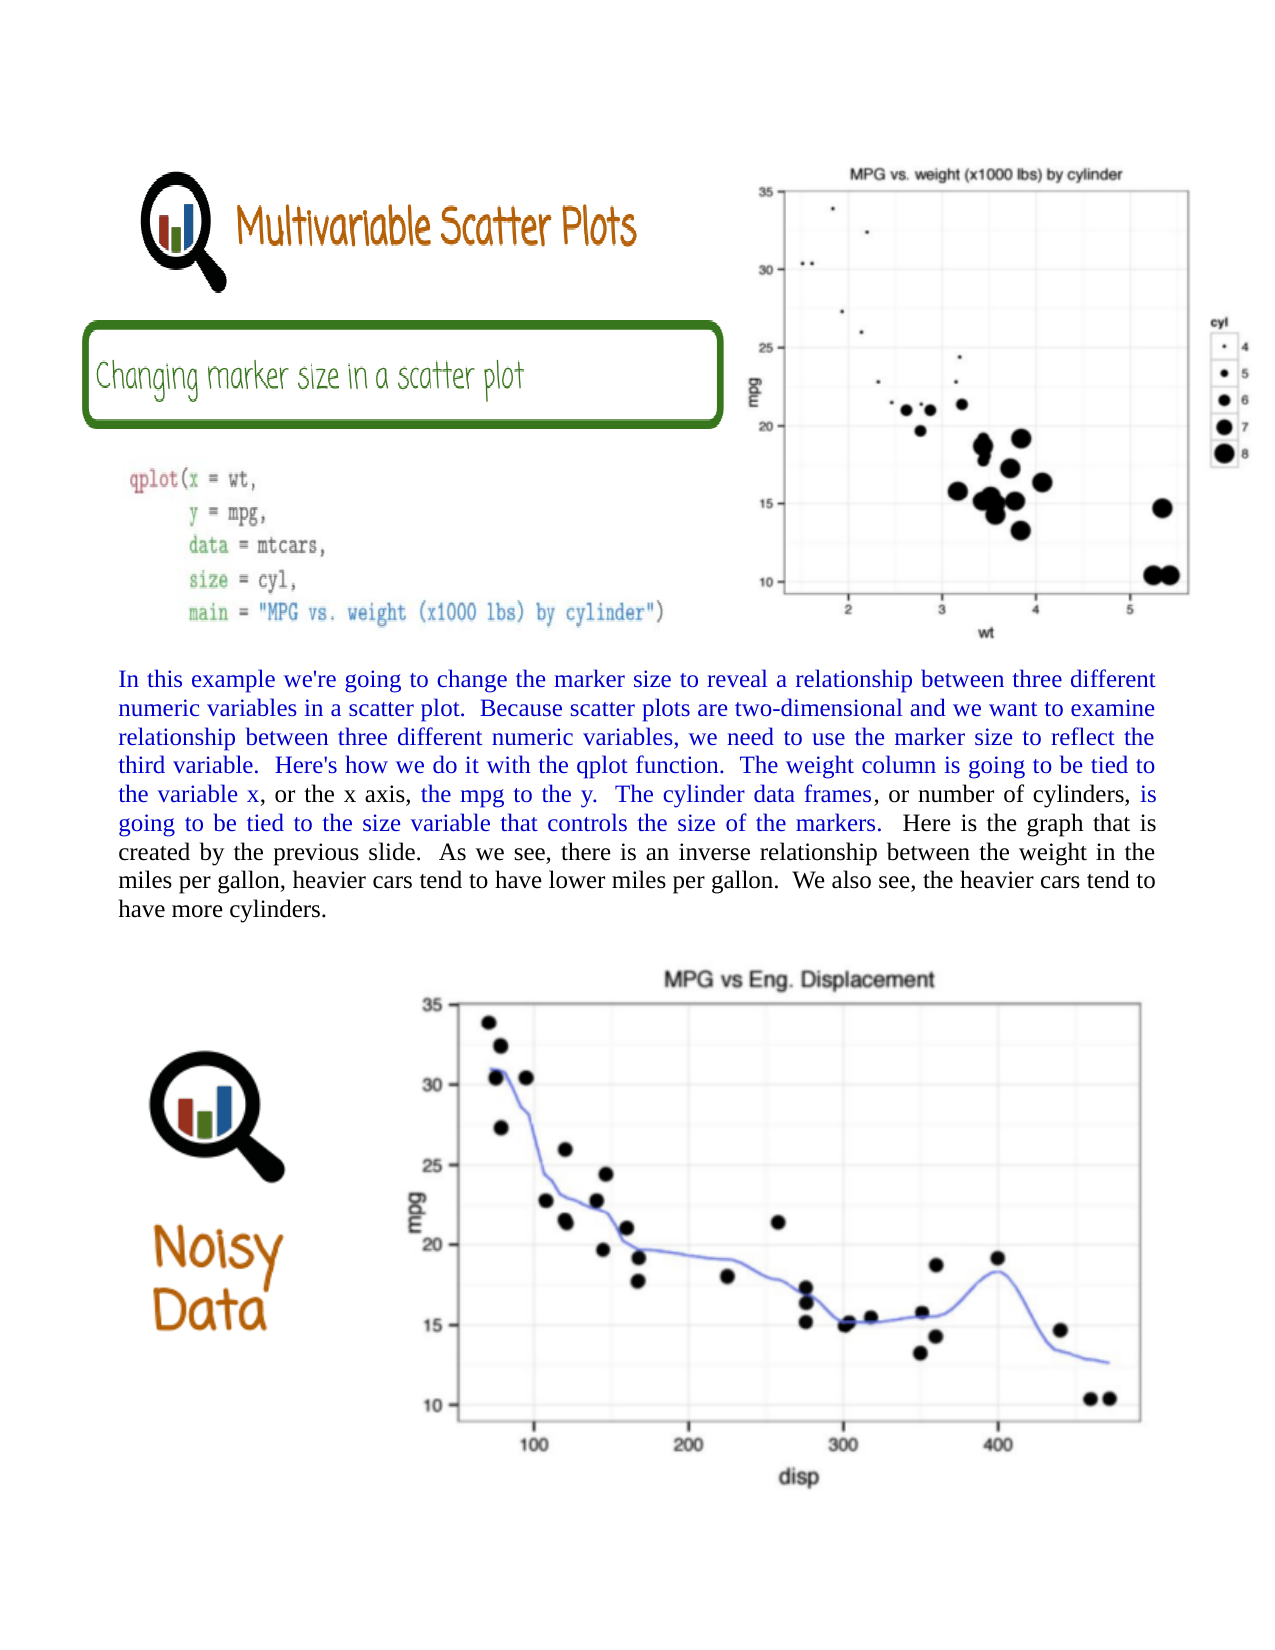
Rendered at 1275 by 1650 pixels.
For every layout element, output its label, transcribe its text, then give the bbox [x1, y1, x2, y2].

text In this example we're going to change the marker size to reveal a relationship between three different numeric variables in a scatter plot. Because scatter plots are two-dimensional and we want to examine relationship between three different numeric variables, we need to use the marker size to reflect the third variable. Here's how we do it with the qplot function. The weight column is going to be tied to the variable x, or the x axis, the mpg to the y. The cylinder data frames, or number of cylinders, is going to be tied to the size variable that controls the size of the markers. Here is the graph that is created by the previous slide. As we see, there is an inverse relationship between the weight in the miles per gallon, heavier cars tend to have lower miles per gallon. We also see, the heavier cars tend to have more cylinders. [118, 664, 1157, 923]
picture [75, 167, 726, 631]
picture [118, 951, 1157, 1503]
picture [745, 162, 1253, 650]
